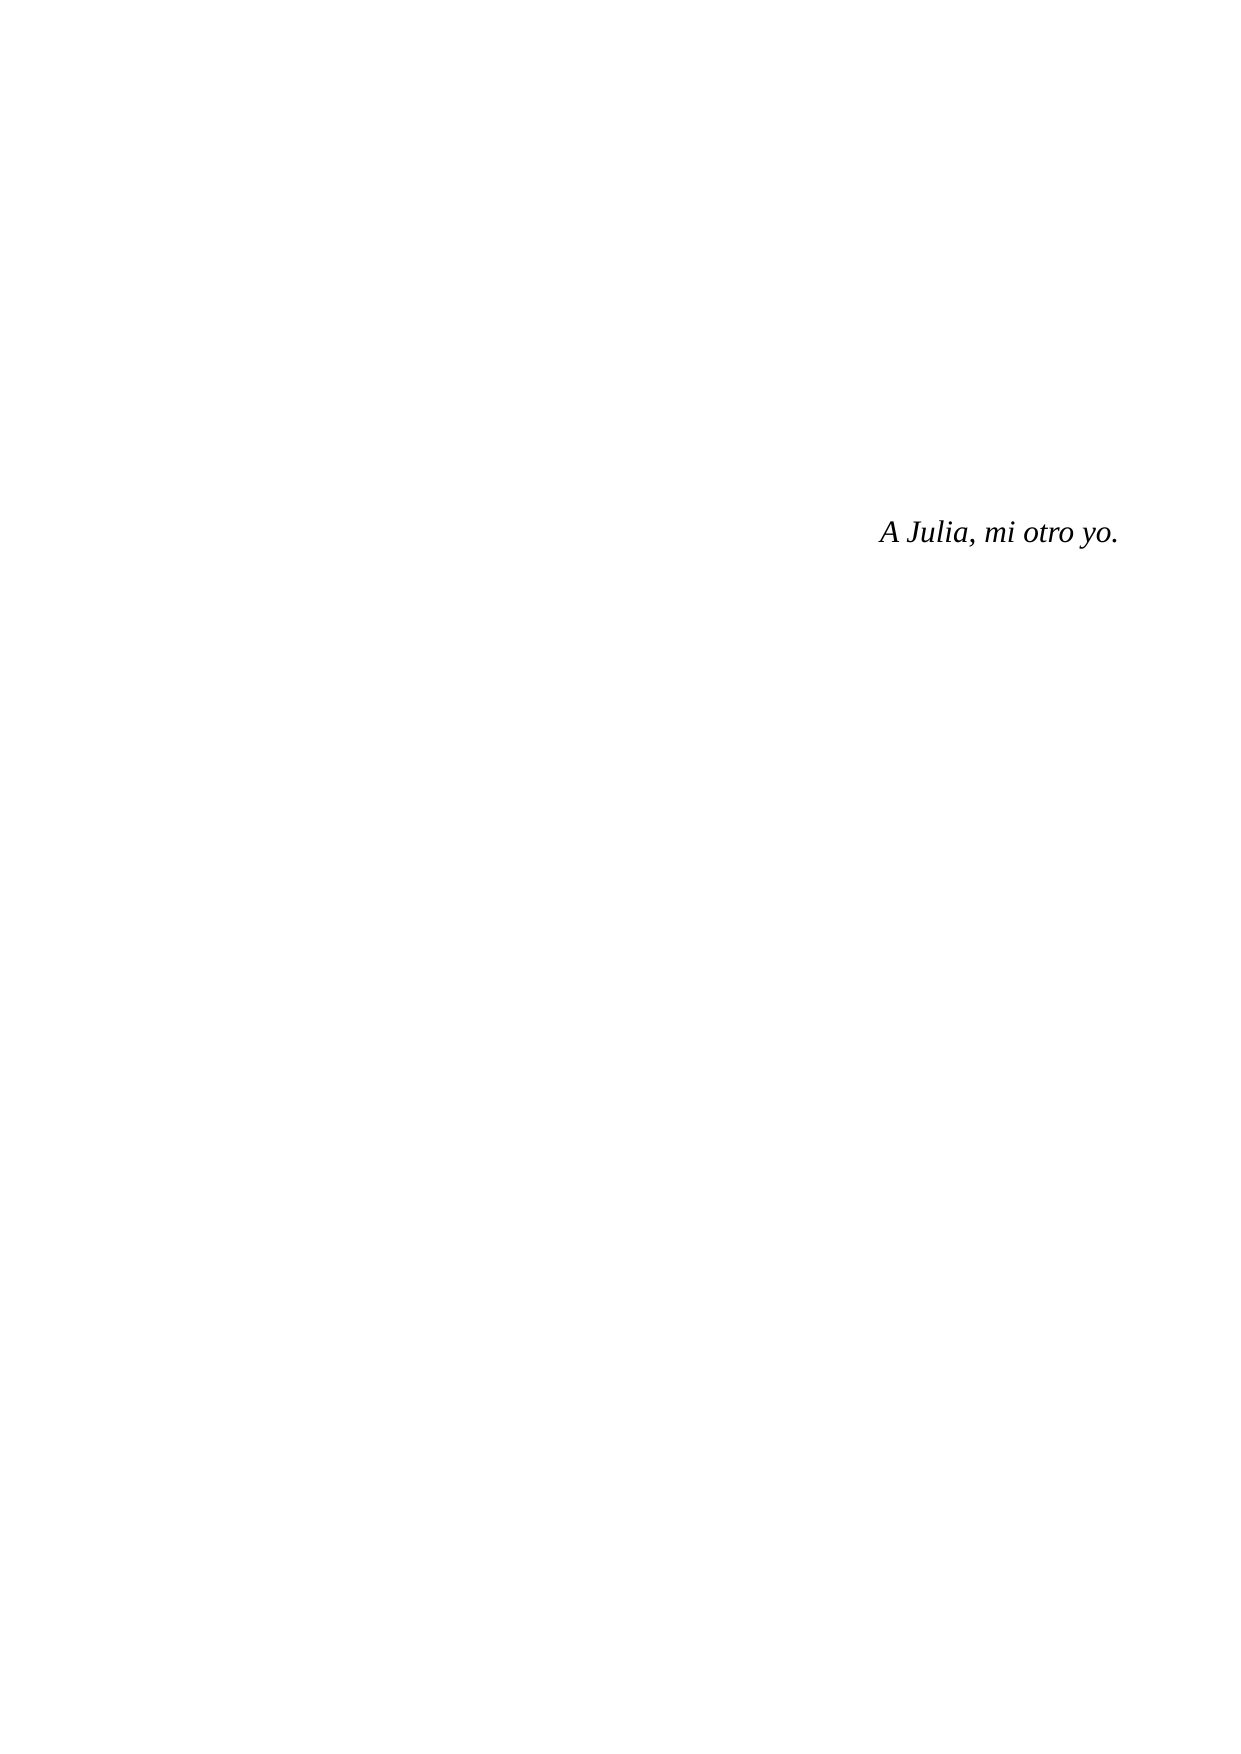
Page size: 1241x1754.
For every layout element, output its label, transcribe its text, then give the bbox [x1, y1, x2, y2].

text A Julia, mi otro yo. [118, 513, 1122, 549]
